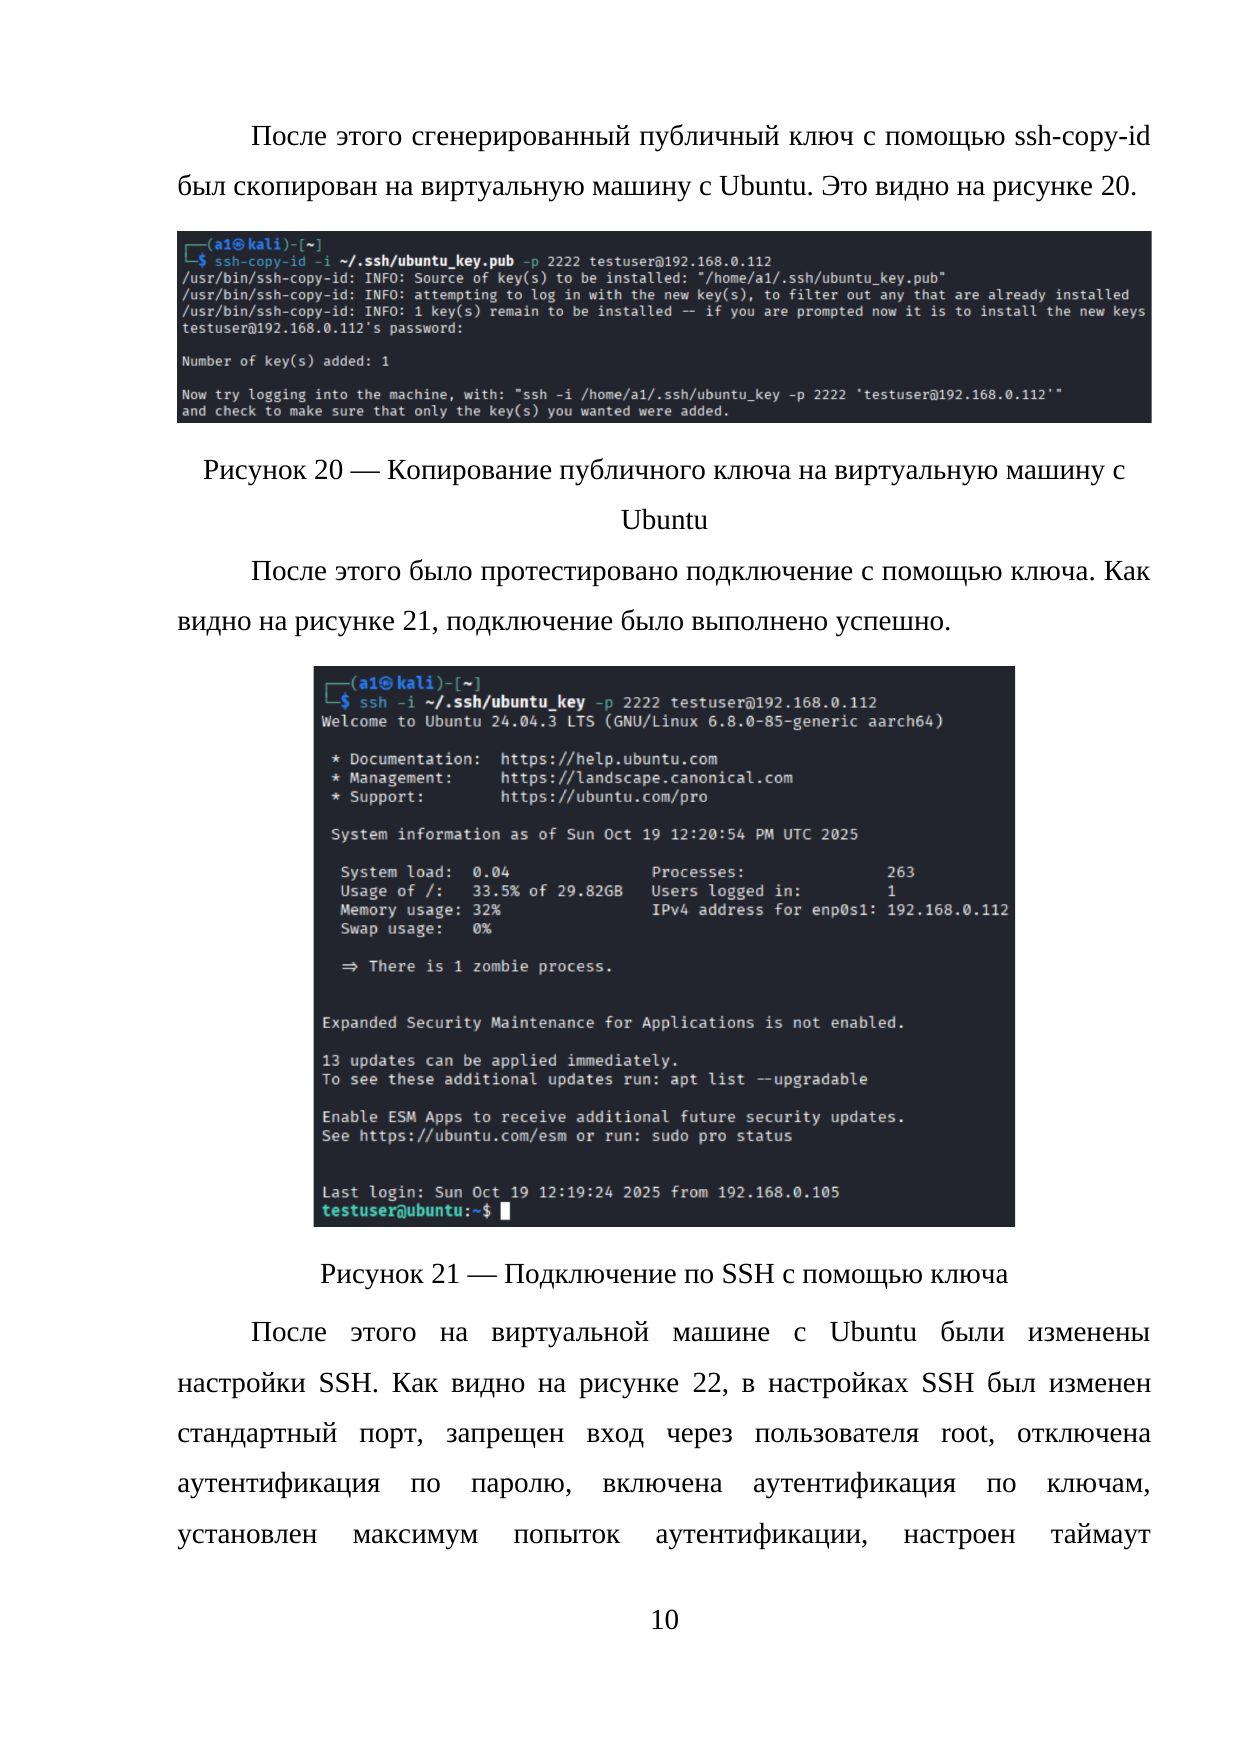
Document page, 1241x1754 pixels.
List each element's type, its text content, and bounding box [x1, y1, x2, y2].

picture [313, 666, 1016, 1227]
text Рисунок 20 — Копирование публичного ключа на виртуальную машину с Ubuntu [177, 423, 1152, 536]
text После этого сгенерированный публичный ключ с помощью ssh-copy-id был скопирован на виртуальную машину с Ubuntu. Это видно на рисунке 20. [177, 118, 1152, 202]
text Рисунок 21 — Подключение по SSH с помощью ключа [177, 666, 1152, 1290]
text После этого на виртуальной машине с Ubuntu были изменены настройки SSH. Как видно на рисунке 22, в настройках SSH был изменен стандартный порт, запрещен вход через пользователя root, отключена аутентификация по паролю, включена аутентификация по ключам, установлен максимум попыток аутентификации, настроен таймаут [177, 1314, 1152, 1549]
picture [177, 231, 1152, 423]
text После этого было протестировано подключение с помощью ключа. Как видно на рисунке 21, подключение было выполнено успешно. [177, 553, 1152, 637]
